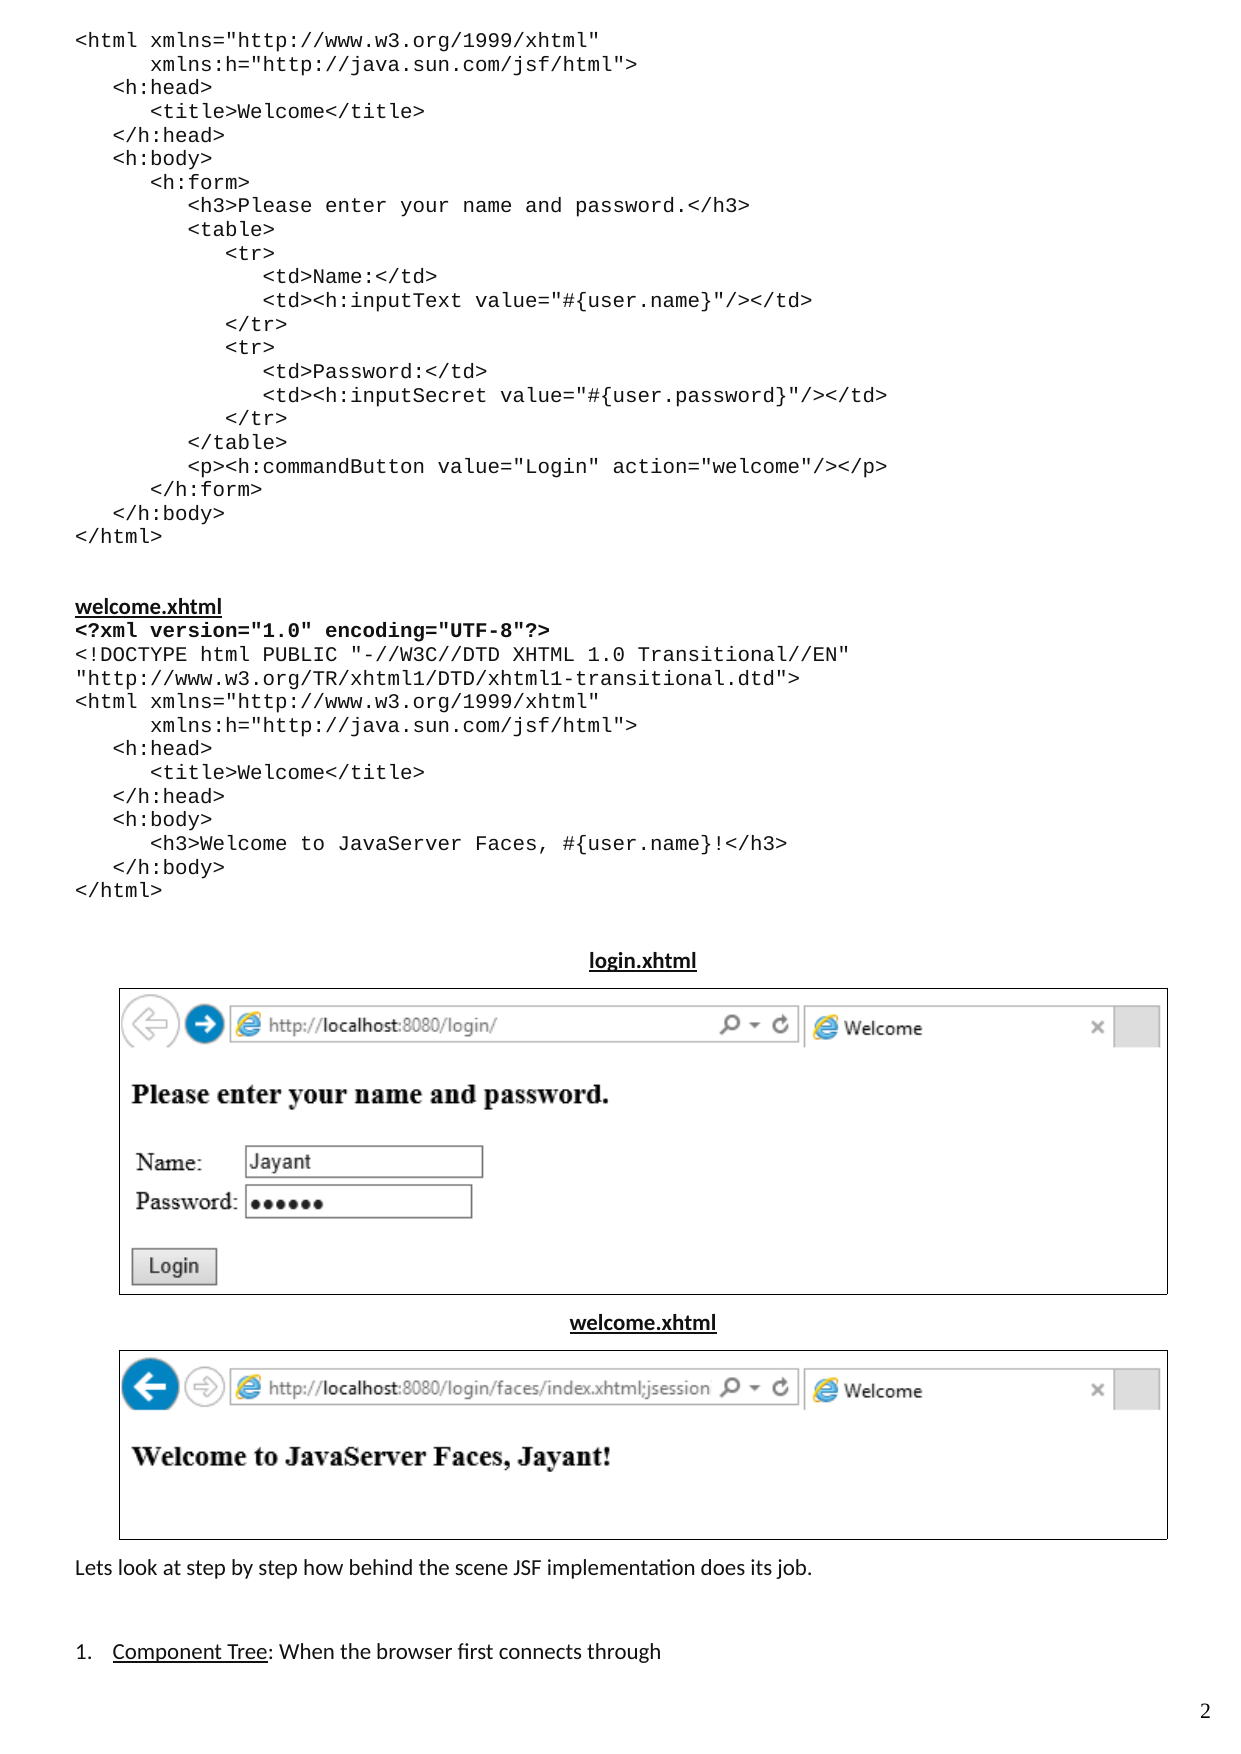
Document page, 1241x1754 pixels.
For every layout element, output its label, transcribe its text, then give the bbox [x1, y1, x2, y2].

text <table> [75, 219, 1211, 243]
text </tr> [75, 314, 1211, 337]
text </h:body> [75, 857, 1211, 880]
text <td>Password:</td> [75, 361, 1211, 385]
list welcome.xhtml [75, 592, 1211, 620]
text login.xhtml [75, 946, 1211, 974]
text </html> [75, 527, 1211, 550]
text </h:head> [75, 786, 1211, 809]
text </tr> [75, 408, 1211, 432]
text <td><h:inputText value="#{user.name}"/></td> [75, 290, 1211, 314]
text </h:form> [75, 479, 1211, 503]
text </html> [75, 880, 1211, 904]
text <h:body> [75, 809, 1211, 833]
text <tr> [75, 337, 1211, 361]
text <!DOCTYPE html PUBLIC "-//W3C//DTD XHTML 1.0 Transitional//EN" [75, 644, 1211, 667]
text <h:body> [75, 148, 1211, 172]
text <h3>Please enter your name and password.</h3> [75, 196, 1211, 219]
text welcome.xhtml [75, 988, 1211, 1336]
text <title>Welcome</title> [75, 101, 1211, 124]
text <td>Name:</td> [75, 266, 1211, 290]
text <td><h:inputSecret value="#{user.password}"/></td> [75, 385, 1211, 408]
text <?xml version="1.0" encoding="UTF-8"?> [75, 620, 1211, 644]
text 1. Component Tree: When the browser first connects through [75, 1637, 1211, 1665]
text <html xmlns="http://www.w3.org/1999/xhtml" [75, 691, 1211, 715]
text </h:head> [75, 124, 1211, 148]
text "http://www.w3.org/TR/xhtml1/DTD/xhtml1-transitional.dtd"> [75, 667, 1211, 691]
text Lets look at step by step how behind the scene JSF implementation does its job. [75, 1350, 1211, 1581]
text xmlns:h="http://java.sun.com/jsf/html"> [75, 54, 1211, 77]
text <html xmlns="http://www.w3.org/1999/xhtml" [75, 30, 1211, 54]
text <h:head> [75, 77, 1211, 101]
text <h3>Welcome to JavaServer Faces, #{user.name}!</h3> [75, 833, 1211, 857]
text xmlns:h="http://java.sun.com/jsf/html"> [75, 715, 1211, 738]
text </table> [75, 432, 1211, 456]
text </h:body> [75, 503, 1211, 527]
text <p><h:commandButton value="Login" action="welcome"/></p> [75, 456, 1211, 479]
text <tr> [75, 243, 1211, 266]
text <h:form> [75, 172, 1211, 196]
text <h:head> [75, 738, 1211, 762]
text <title>Welcome</title> [75, 762, 1211, 786]
